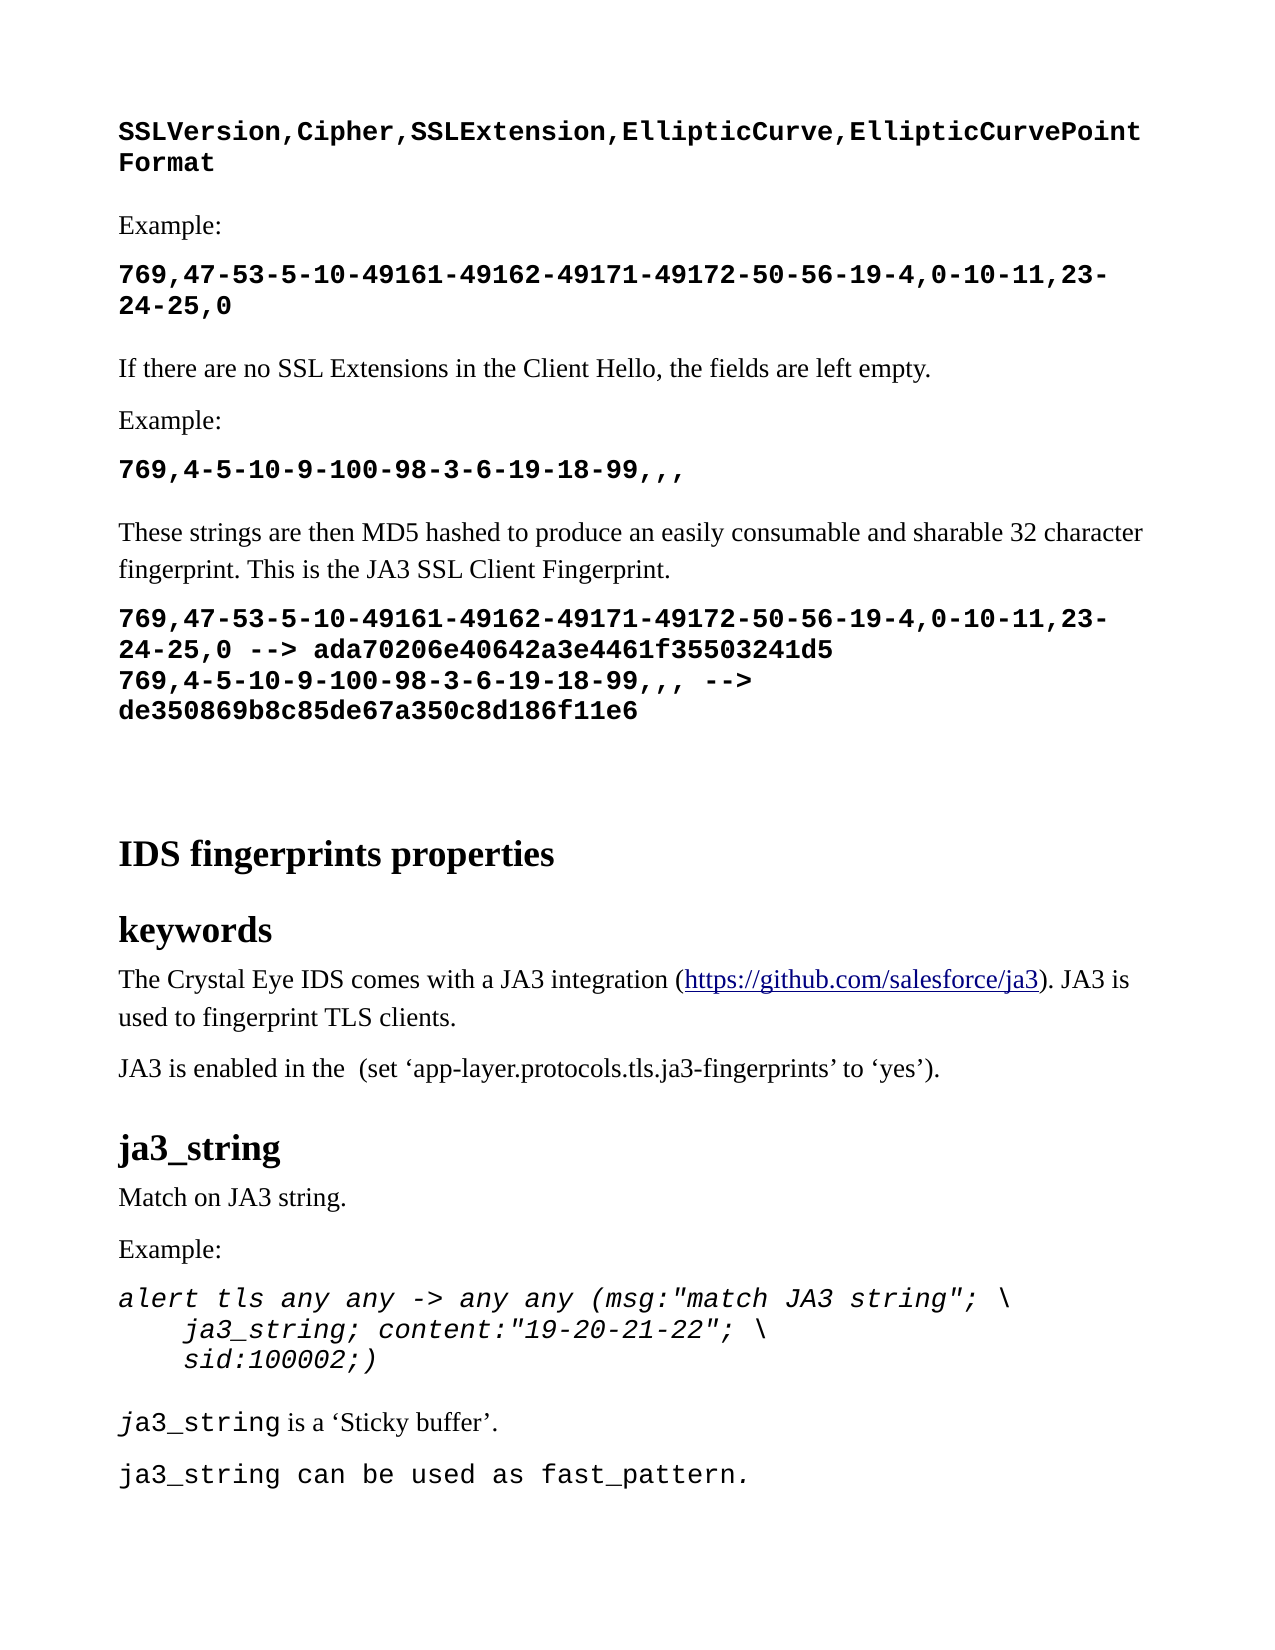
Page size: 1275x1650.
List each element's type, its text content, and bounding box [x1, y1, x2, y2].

text JA3 is enabled in the (set ‘app-layer.protocols.tls.ja3-fingerprints’ to ‘yes’). [118, 1053, 1157, 1084]
text SSLVersion,Cipher,SSLExtension,EllipticCurve,EllipticCurvePointFormat [118, 118, 1157, 179]
text alert tls any any -> any any (msg:"match JA3 string"; \ [118, 1285, 1157, 1315]
text If there are no SSL Extensions in the Client Hello, the fields are left empty. [118, 352, 1157, 383]
text Example: [118, 209, 1157, 240]
subtitle keywords [118, 908, 1157, 951]
text Example: [118, 404, 1157, 435]
text The Crystal Eye IDS comes with a JA3 integration (https://github.com/salesforce/ja3). JA3 is used to fingerprint TLS clients. [118, 963, 1157, 1032]
text 769,4-5-10-9-100-98-3-6-19-18-99,,, --> de350869b8c85de67a350c8d186f11e6 [118, 666, 1157, 728]
subtitle ja3_string [118, 1125, 1157, 1168]
text sid:100002;) [118, 1346, 1157, 1377]
text ja3_string is a ‘Sticky buffer’. [118, 1406, 1157, 1440]
subtitle IDS fingerprints properties [118, 831, 1157, 874]
text ja3_string can be used as fast_pattern. [118, 1461, 1157, 1492]
text Match on JA3 string. [118, 1181, 1157, 1212]
text These strings are then MD5 hashed to produce an easily consumable and sharable 32 character fingerprint. This is the JA3 SSL Client Fingerprint. [118, 516, 1157, 584]
text 769,47-53-5-10-49161-49162-49171-49172-50-56-19-4,0-10-11,23-24-25,0 --> ada70206e40642a3e4461f35503241d5 [118, 605, 1157, 666]
text Example: [118, 1233, 1157, 1264]
text ja3_string; content:"19-20-21-22"; \ [118, 1315, 1157, 1346]
text 769,4-5-10-9-100-98-3-6-19-18-99,,, [118, 456, 1157, 486]
text 769,47-53-5-10-49161-49162-49171-49172-50-56-19-4,0-10-11,23-24-25,0 [118, 261, 1157, 322]
